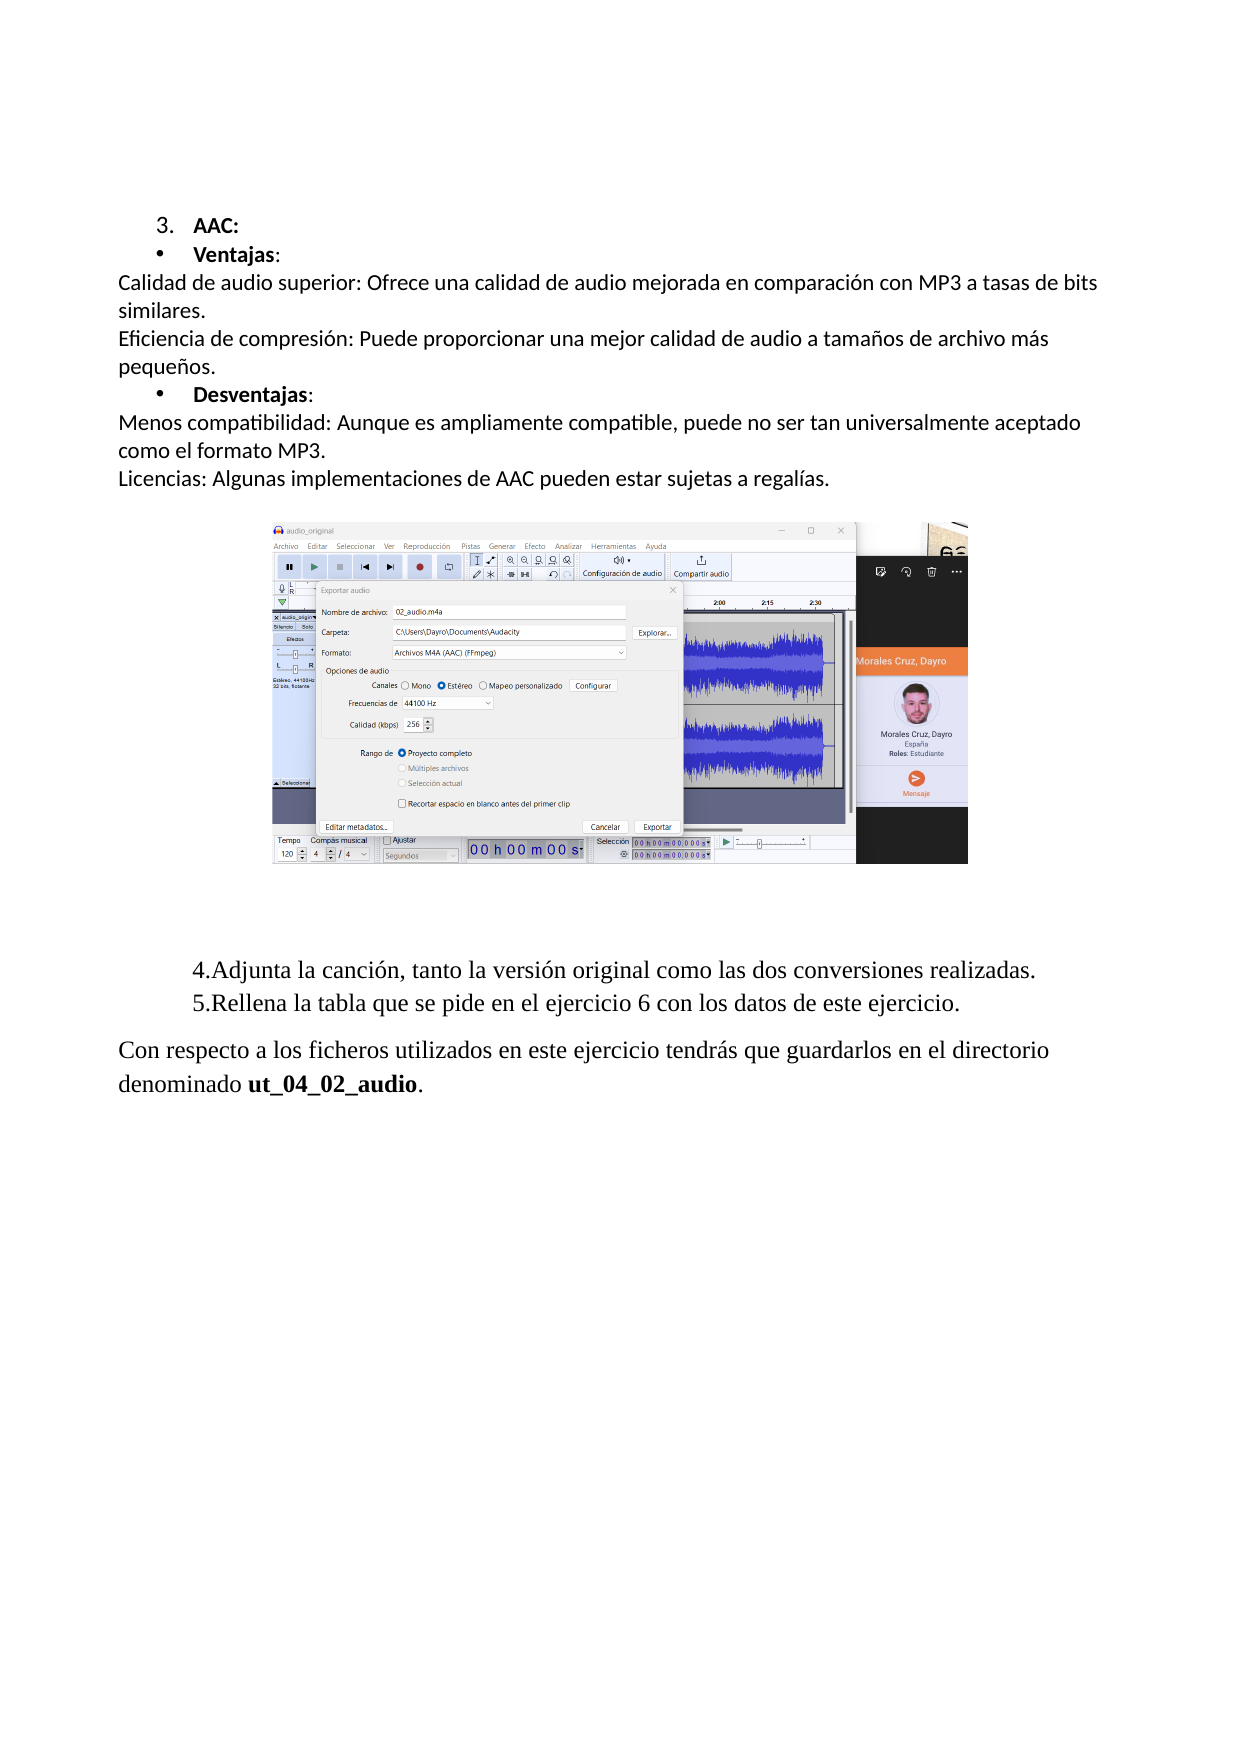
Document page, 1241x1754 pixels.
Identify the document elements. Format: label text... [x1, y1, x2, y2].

list Rellena la tabla que se pide en el ejercicio 6 con los datos de este ejercicio. [118, 988, 1122, 1017]
picture [272, 522, 968, 864]
list AAC: [156, 210, 1122, 240]
list Ventajas: [156, 240, 1122, 268]
text Menos compatibilidad: Aunque es ampliamente compatible, puede no ser tan universalmente aceptado como el formato MP3. [118, 408, 1122, 464]
list Adjunta la canción, tanto la versión original como las dos conversiones realizadas. [118, 955, 1122, 984]
text Calidad de audio superior: Ofrece una calidad de audio mejorada en comparación con MP3 a tasas de bits similares. [118, 268, 1122, 324]
text Con respecto a los ficheros utilizados en este ejercicio tendrás que guardarlos en el directorio denominado ut_04_02_audio. [118, 1036, 1122, 1097]
text Eficiencia de compresión: Puede proporcionar una mejor calidad de audio a tamaños de archivo más pequeños. [118, 324, 1122, 380]
list Desventajas: [156, 380, 1122, 408]
text Licencias: Algunas implementaciones de AAC pueden estar sujetas a regalías. [118, 464, 1122, 492]
